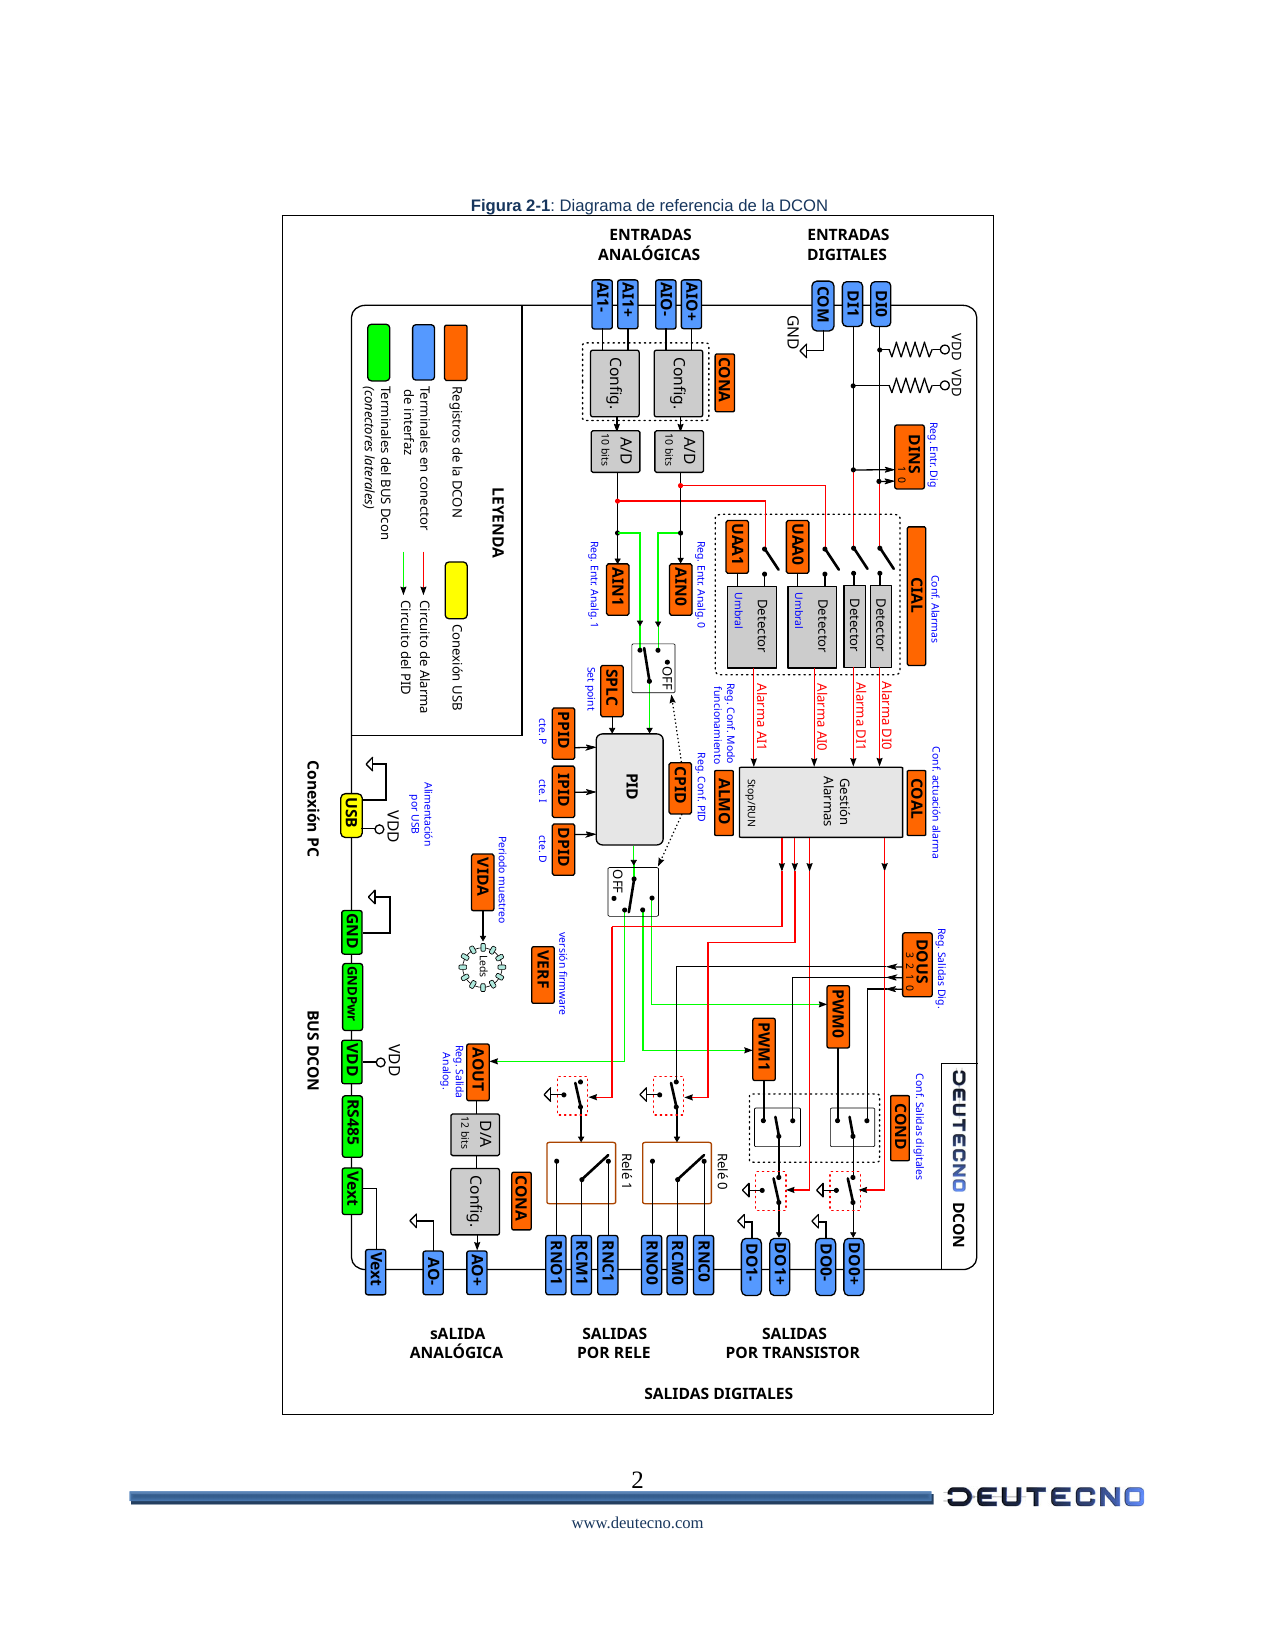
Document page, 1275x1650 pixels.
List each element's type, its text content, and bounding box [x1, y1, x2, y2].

picture [942, 1486, 1145, 1507]
text Figura 2-1: Diagrama de referencia de la DCON [118, 196, 1157, 215]
